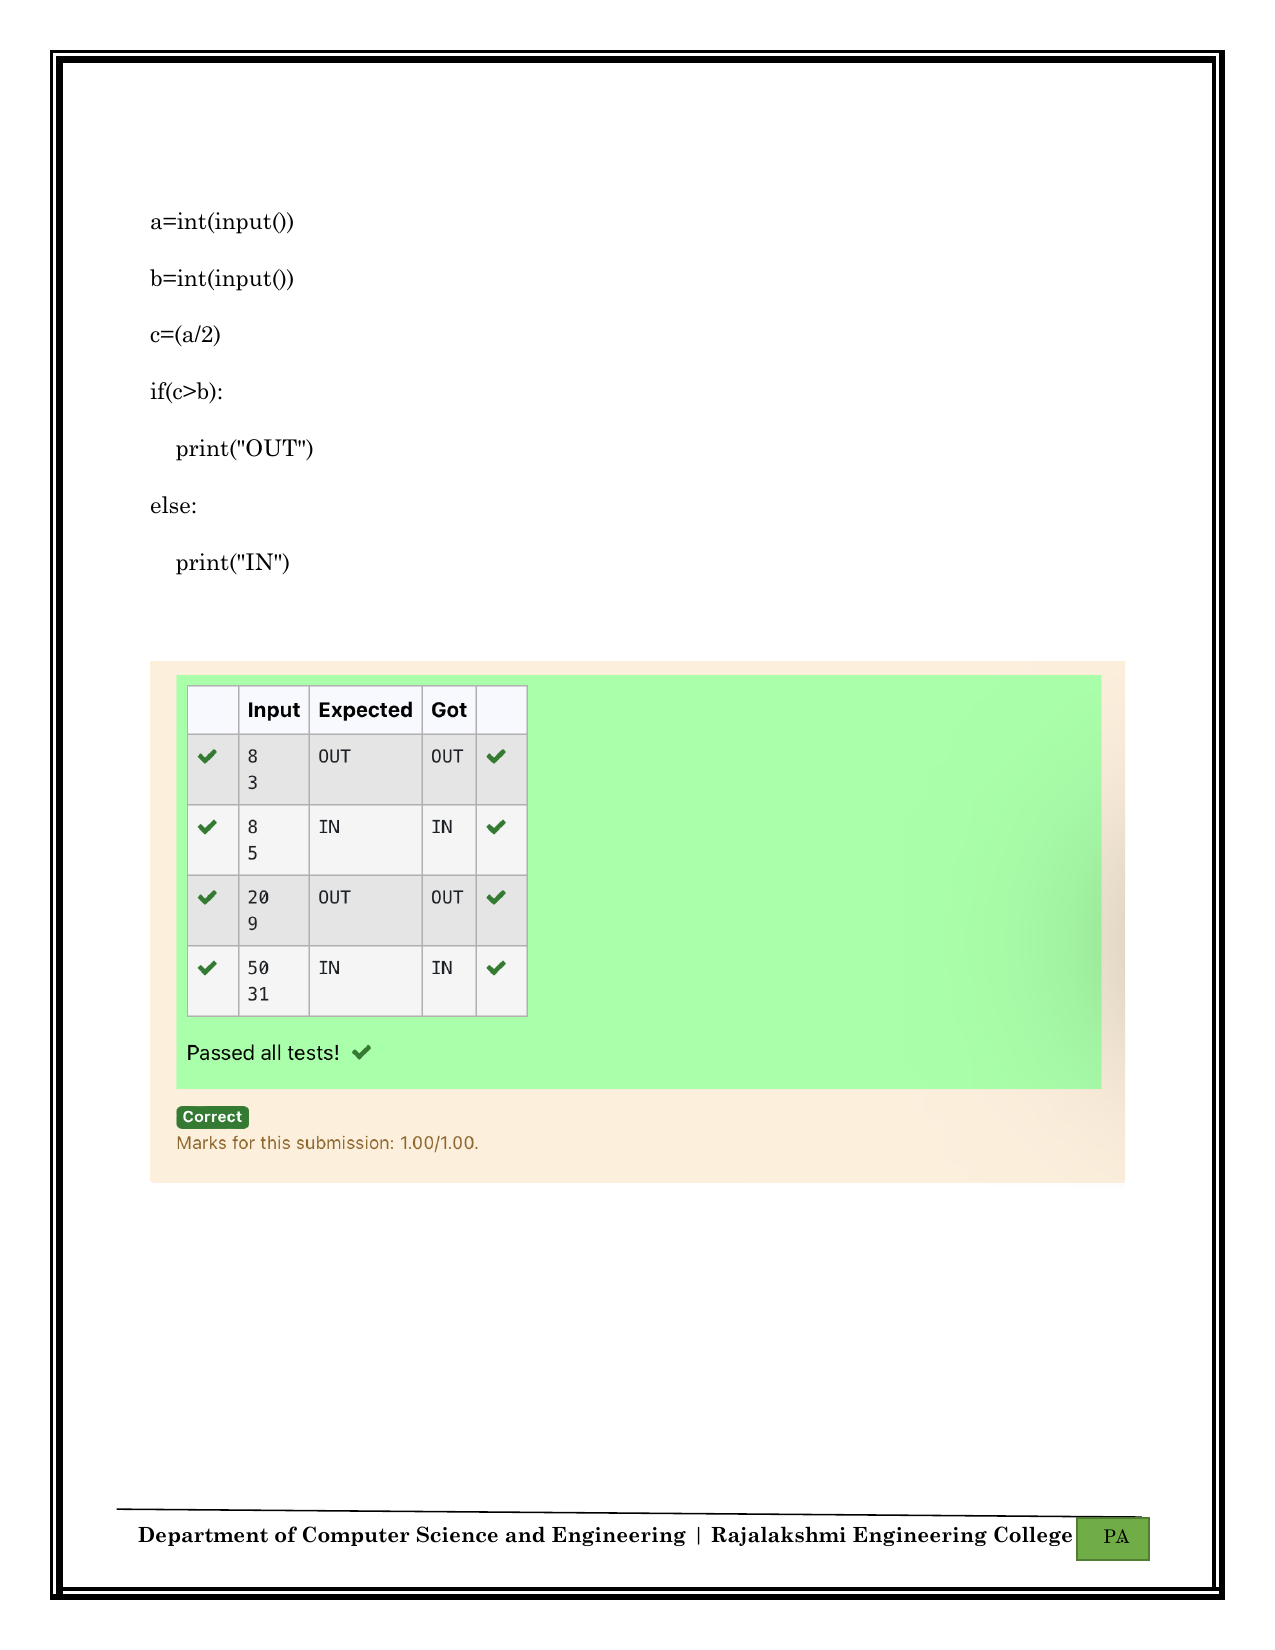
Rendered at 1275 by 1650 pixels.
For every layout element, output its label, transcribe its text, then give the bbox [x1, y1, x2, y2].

text else: [150, 491, 1125, 518]
text print("OUT") [150, 434, 1125, 461]
picture [150, 661, 1125, 1188]
text c=(a/2) [150, 320, 1125, 348]
text print("IN") [150, 547, 1125, 575]
text if(c>b): [150, 377, 1125, 405]
text b=int(input()) [150, 263, 1125, 291]
text a=int(input()) [150, 207, 1125, 234]
